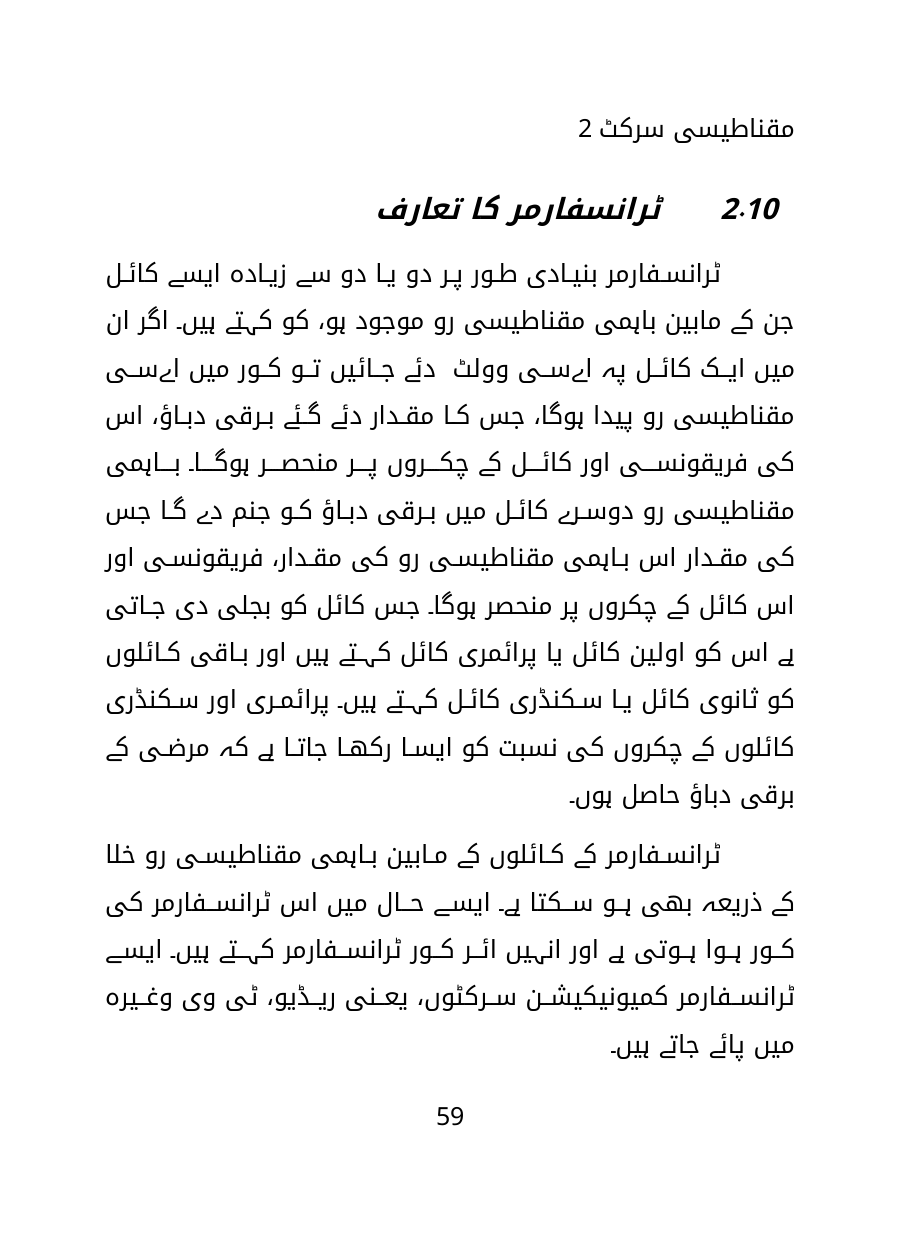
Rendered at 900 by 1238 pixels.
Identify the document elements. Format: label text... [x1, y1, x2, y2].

text ٹرانسفارمر کے کائلوں کے مابین باہمی مقناطیسی رو خلا کے ذریعہ بھی ہو سکتا ہے۔ ایسے حال میں اس ٹرانسفارمر کی کور ہوا ہوتی ہے اور انہیں ائر کور ٹرانسفارمر کہتے ہیں۔ ایسے ٹرانسفارمر کمیونیکیشن سرکٹوں، یعنی ریڈیو، ٹی وی وغیرہ میں پائے جاتے ہیں۔ [105, 831, 795, 1068]
text ٹرانسفارمر بنیادی طور پر دو یا دو سے زیادہ ایسے کائل جن کے مابین باہمی مقناطیسی رو موجود ہو، کو کہتے ہیں۔ اگر ان میں ایک کائل پہ اےسی وولٹ دئے جائیں تو کور میں اےسی مقناطیسی رو پیدا ہوگا، جس کا مقدار دئے گئے برقی دباؤ، اس کی فریقونسی اور کائل کے چکروں پر منحصر ہوگا۔ باہمی مقناطیسی رو دوسرے کائل میں برقی دباؤ کو جنم دے گا جس کی مقدار اس باہمی مقناطیسی رو کی مقدار، فریقونسی اور اس کائل کے چکروں پر منحصر ہوگا۔ جس کائل کو بجلی دی جاتی ہے اس کو اولین کائل یا پرائمری کائل کہتے ہیں اور باقی کائلوں کو ثانوی کائل یا سکنڈری کائل کہتے ہیں۔ پرائمری اور سکنڈری کائلوں کے چکروں کی نسبت کو ایسا رکھا جاتا ہے کہ مرضی کے برقی دباؤ حاصل ہوں۔ [105, 250, 795, 819]
subtitle ٹرانسفارمر کا تعارف [105, 182, 720, 238]
